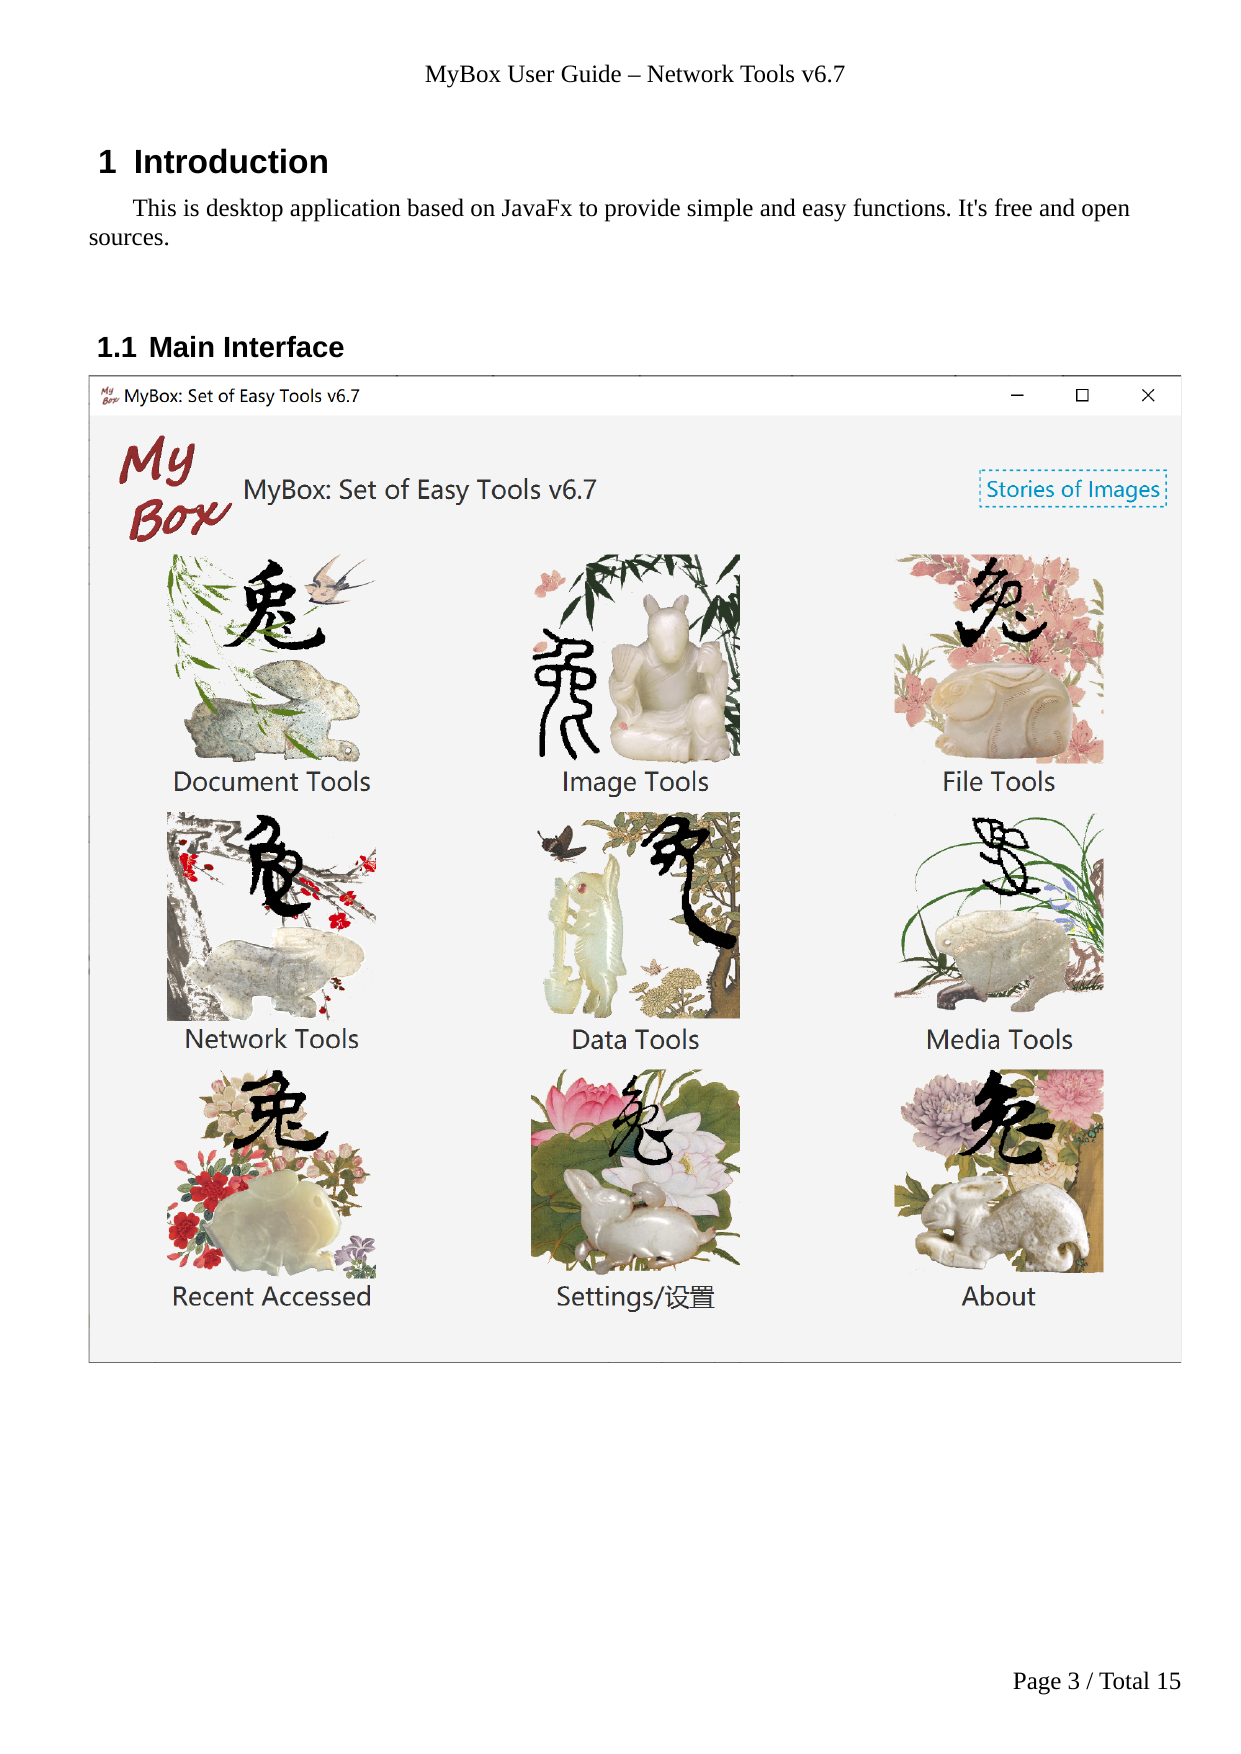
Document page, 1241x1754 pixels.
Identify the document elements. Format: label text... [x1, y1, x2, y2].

subtitle Main Interface [88, 330, 1181, 363]
subtitle Introduction [88, 142, 1181, 181]
text This is desktop application based on JavaFx to provide simple and easy functions. It's free and open sources. [88, 193, 1181, 251]
picture [88, 375, 1182, 1363]
